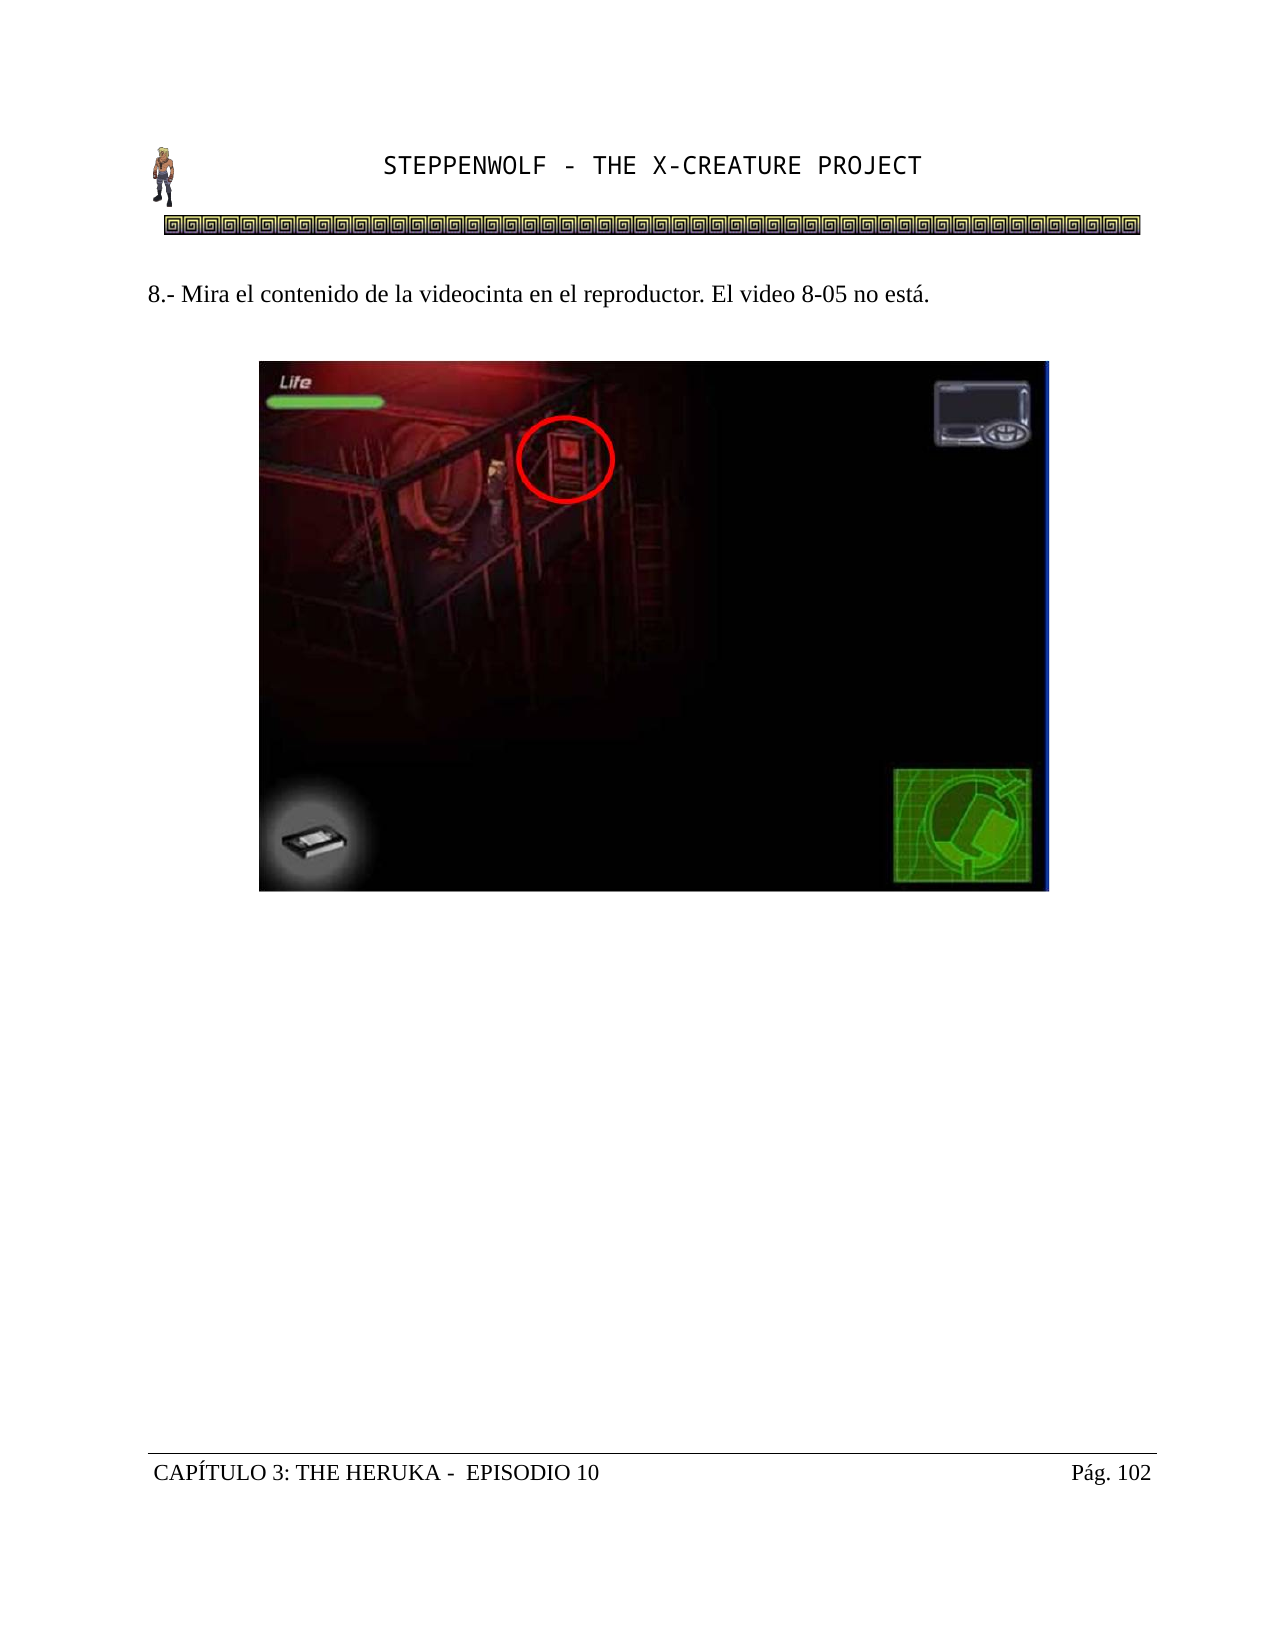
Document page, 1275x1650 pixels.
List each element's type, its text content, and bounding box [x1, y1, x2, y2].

picture [164, 215, 1141, 235]
picture [147, 147, 181, 207]
text 8.- Mira el contenido de la videocinta en el reproductor. El video 8-05 no está. [148, 279, 1157, 308]
picture [258, 360, 1050, 892]
